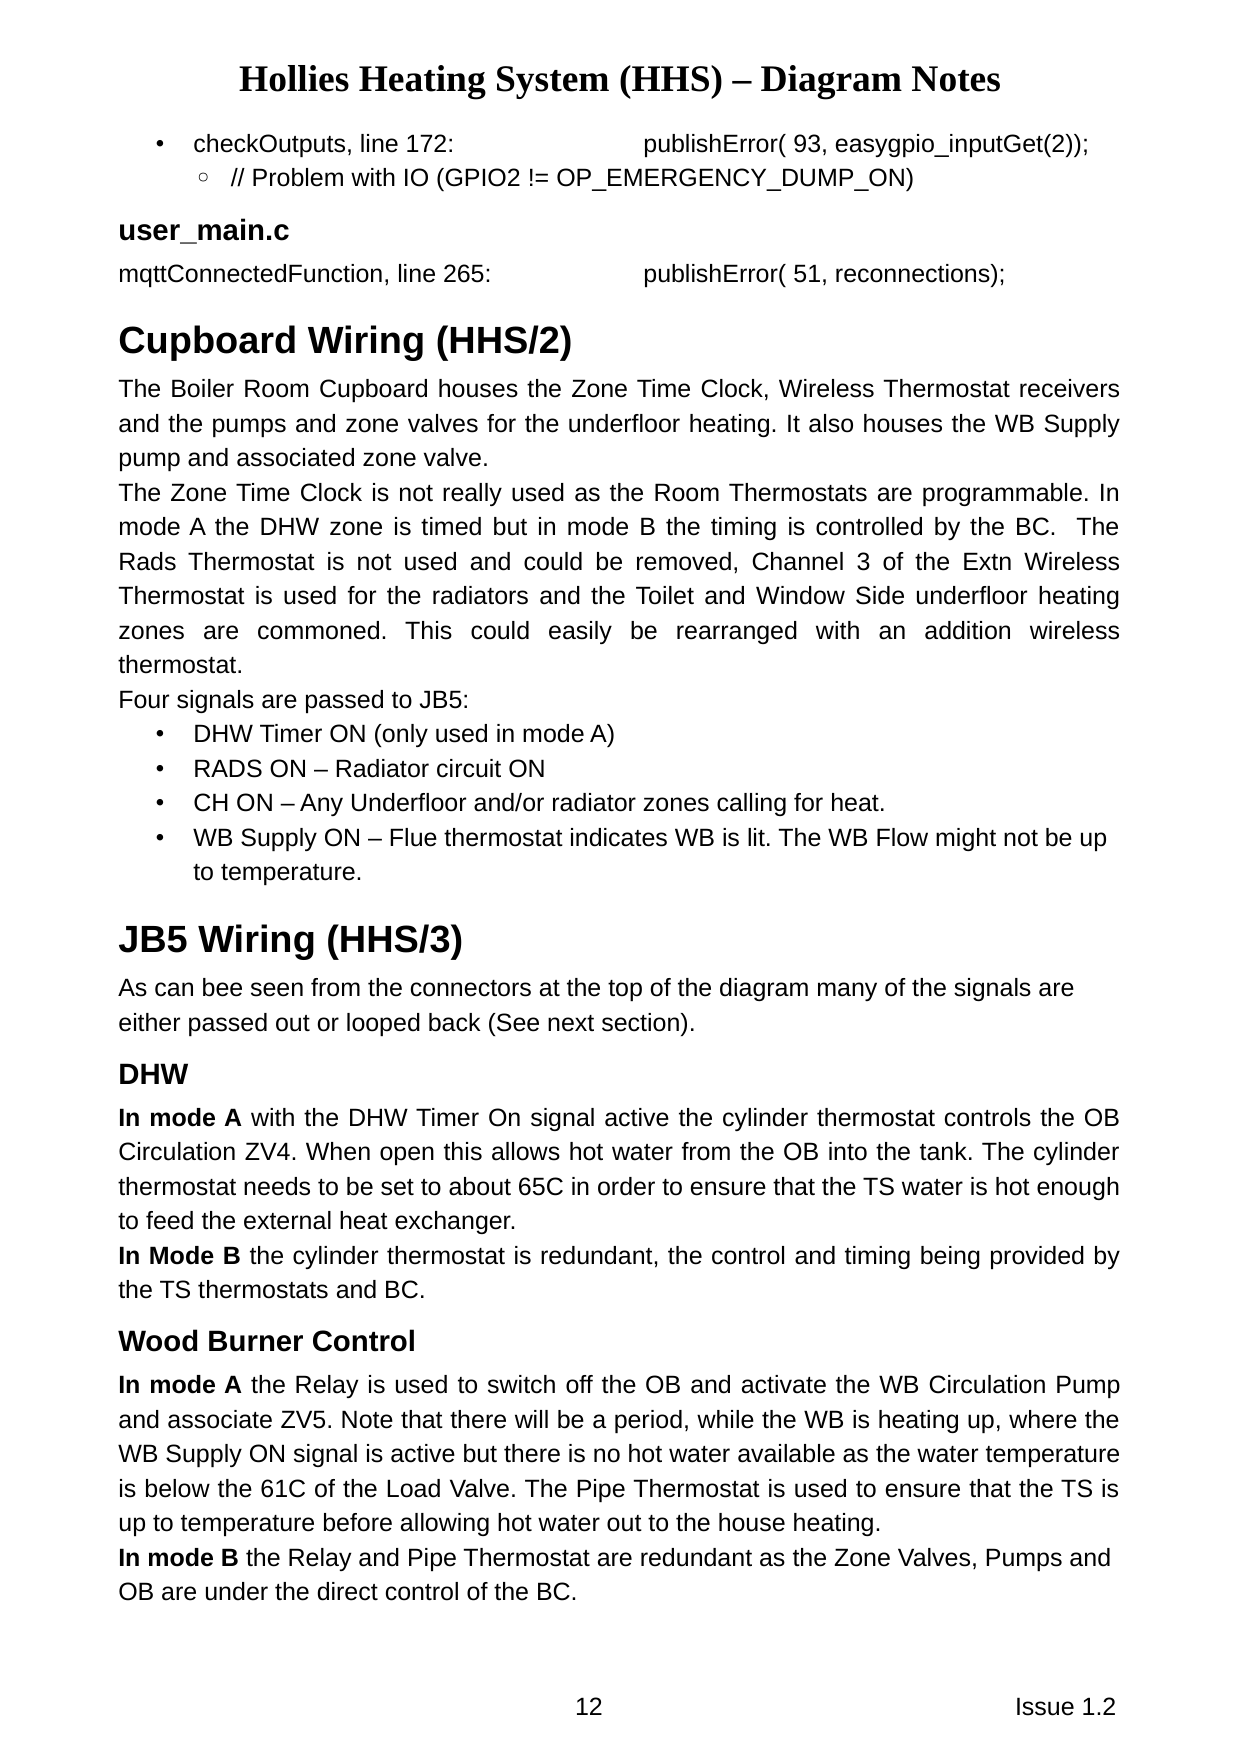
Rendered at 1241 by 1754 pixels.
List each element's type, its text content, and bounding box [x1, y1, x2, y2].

text mqttConnectedFunction, line 265: publishError( 51, reconnections); [118, 259, 1122, 287]
text In mode A with the DHW Timer On signal active the cylinder thermostat controls the OB Circulation ZV4. When open this allows hot water from the OB into the tank. The cylinder thermostat needs to be set to about 65C in order to ensure that the TS water is hot enough to feed the external heat exchanger. [118, 1103, 1122, 1235]
list RADS ON – Radiator circuit ON [156, 754, 1122, 782]
text In mode B the Relay and Pipe Thermostat are redundant as the Zone Valves, Pumps and OB are under the direct control of the BC. [118, 1543, 1122, 1606]
text In Mode B the cylinder thermostat is redundant, the control and timing being provided by the TS thermostats and BC. [118, 1241, 1122, 1304]
text As can bee seen from the connectors at the top of the diagram many of the signals are either passed out or looped back (See next section). [118, 973, 1122, 1036]
list DHW Timer ON (only used in mode A) [156, 719, 1122, 748]
list checkOutputs, line 172: publishError( 93, easygpio_inputGet(2)); [156, 129, 1122, 157]
text In mode A the Relay is used to switch off the OB and activate the WB Circulation Pump and associate ZV5. Note that there will be a period, while the WB is heating up, where the WB Supply ON signal is active but there is no hot water available as the water temperature is below the 61C of the Load Valve. The Pipe Thermostat is used to ensure that the TS is up to temperature before allowing hot water out to the house heating. [118, 1371, 1122, 1537]
list // Problem with IO (GPIO2 != OP_EMERGENCY_DUMP_ON) [193, 163, 1122, 192]
list WB Supply ON – Flue thermostat indicates WB is lit. The WB Flow might not be up to temperature. [156, 823, 1122, 886]
subtitle DHW [118, 1057, 1122, 1090]
text The Zone Time Clock is not really used as the Room Thermostats are programmable. In mode A the DHW zone is timed but in mode B the timing is controlled by the BC. The Rads Thermostat is not used and could be removed, Channel 3 of the Extn Wireless Thermostat is used for the radiators and the Toilet and Window Side underfloor heating zones are commoned. This could easily be rearranged with an addition wireless thermostat. [118, 478, 1122, 679]
subtitle Wood Burner Control [118, 1324, 1122, 1358]
subtitle Cupboard Wiring (HHS/2) [118, 318, 1122, 362]
subtitle JB5 Wiring (HHS/3) [118, 917, 1122, 961]
text The Boiler Room Cupboard houses the Zone Time Clock, Wireless Thermostat receivers and the pumps and zone valves for the underfloor heating. It also houses the WB Supply pump and associated zone valve. [118, 374, 1122, 472]
list CH ON – Any Underfloor and/or radiator zones calling for heat. [156, 788, 1122, 817]
text Four signals are passed to JB5: [118, 684, 1122, 713]
subtitle user_main.c [118, 212, 1122, 246]
